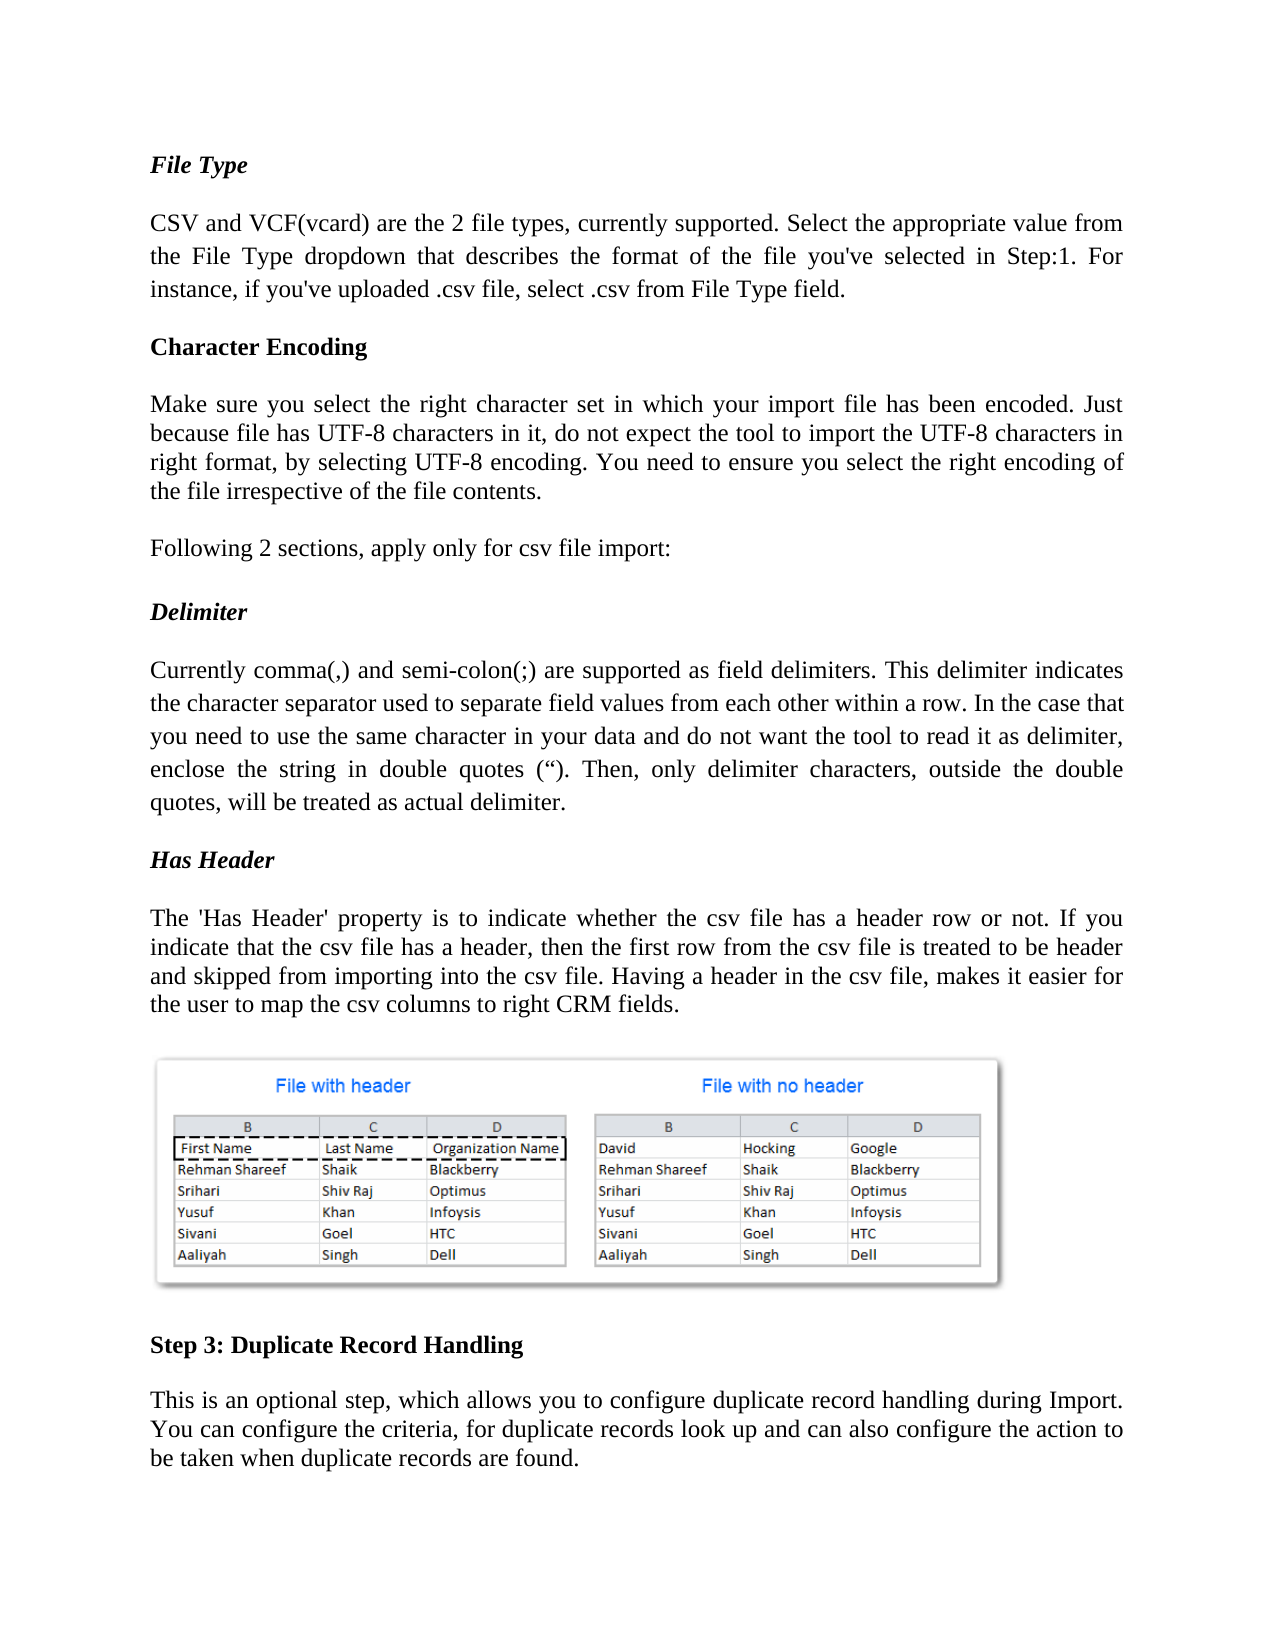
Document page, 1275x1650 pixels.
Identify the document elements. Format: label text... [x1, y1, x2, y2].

subtitle Has Header [150, 845, 1125, 874]
picture [150, 1053, 1011, 1296]
text The 'Has Header' property is to indicate whether the csv file has a header row or not. If you indicate that the csv file has a header, then the first row from the csv file is treated to be header and skipped from importing into the csv file. Having a header in the csv file, makes it easier for the user to map the csv columns to right CRM fields. [150, 903, 1125, 1018]
subtitle Delimiter [150, 597, 1125, 626]
text Character Encoding [150, 332, 1125, 361]
text Make sure you select the right character set in which your import file has been encoded. Just because file has UTF-8 characters in it, do not expect the tool to import the UTF-8 characters in right format, by selecting UTF-8 encoding. You need to ensure you select the right encoding of the file irrespective of the file contents. [150, 389, 1125, 504]
subtitle CSV and VCF(vcard) are the 2 file types, currently supported. Select the appropriate value from the File Type dropdown that describes the format of the file you've selected in Step:1. For instance, if you've uploaded .csv file, select .csv from File Type field. [150, 208, 1125, 303]
text Following 2 sections, apply only for csv file import: [150, 533, 1125, 562]
text This is an optional step, which allows you to configure duplicate record handling during Import. You can configure the criteria, for duplicate records look up and can also configure the action to be taken when duplicate records are found. [150, 1386, 1125, 1472]
subtitle Step 3: Duplicate Record Handling [150, 1330, 1125, 1359]
subtitle File Type [150, 150, 1125, 179]
subtitle Currently comma(,) and semi-colon(;) are supported as field delimiters. This delimiter indicates the character separator used to separate field values from each other within a row. In the case that you need to use the same character in your data and do not want the tool to read it as delimiter, enclose the string in double quotes (“). Then, only delimiter characters, outside the double quotes, will be treated as actual delimiter. [150, 655, 1125, 816]
